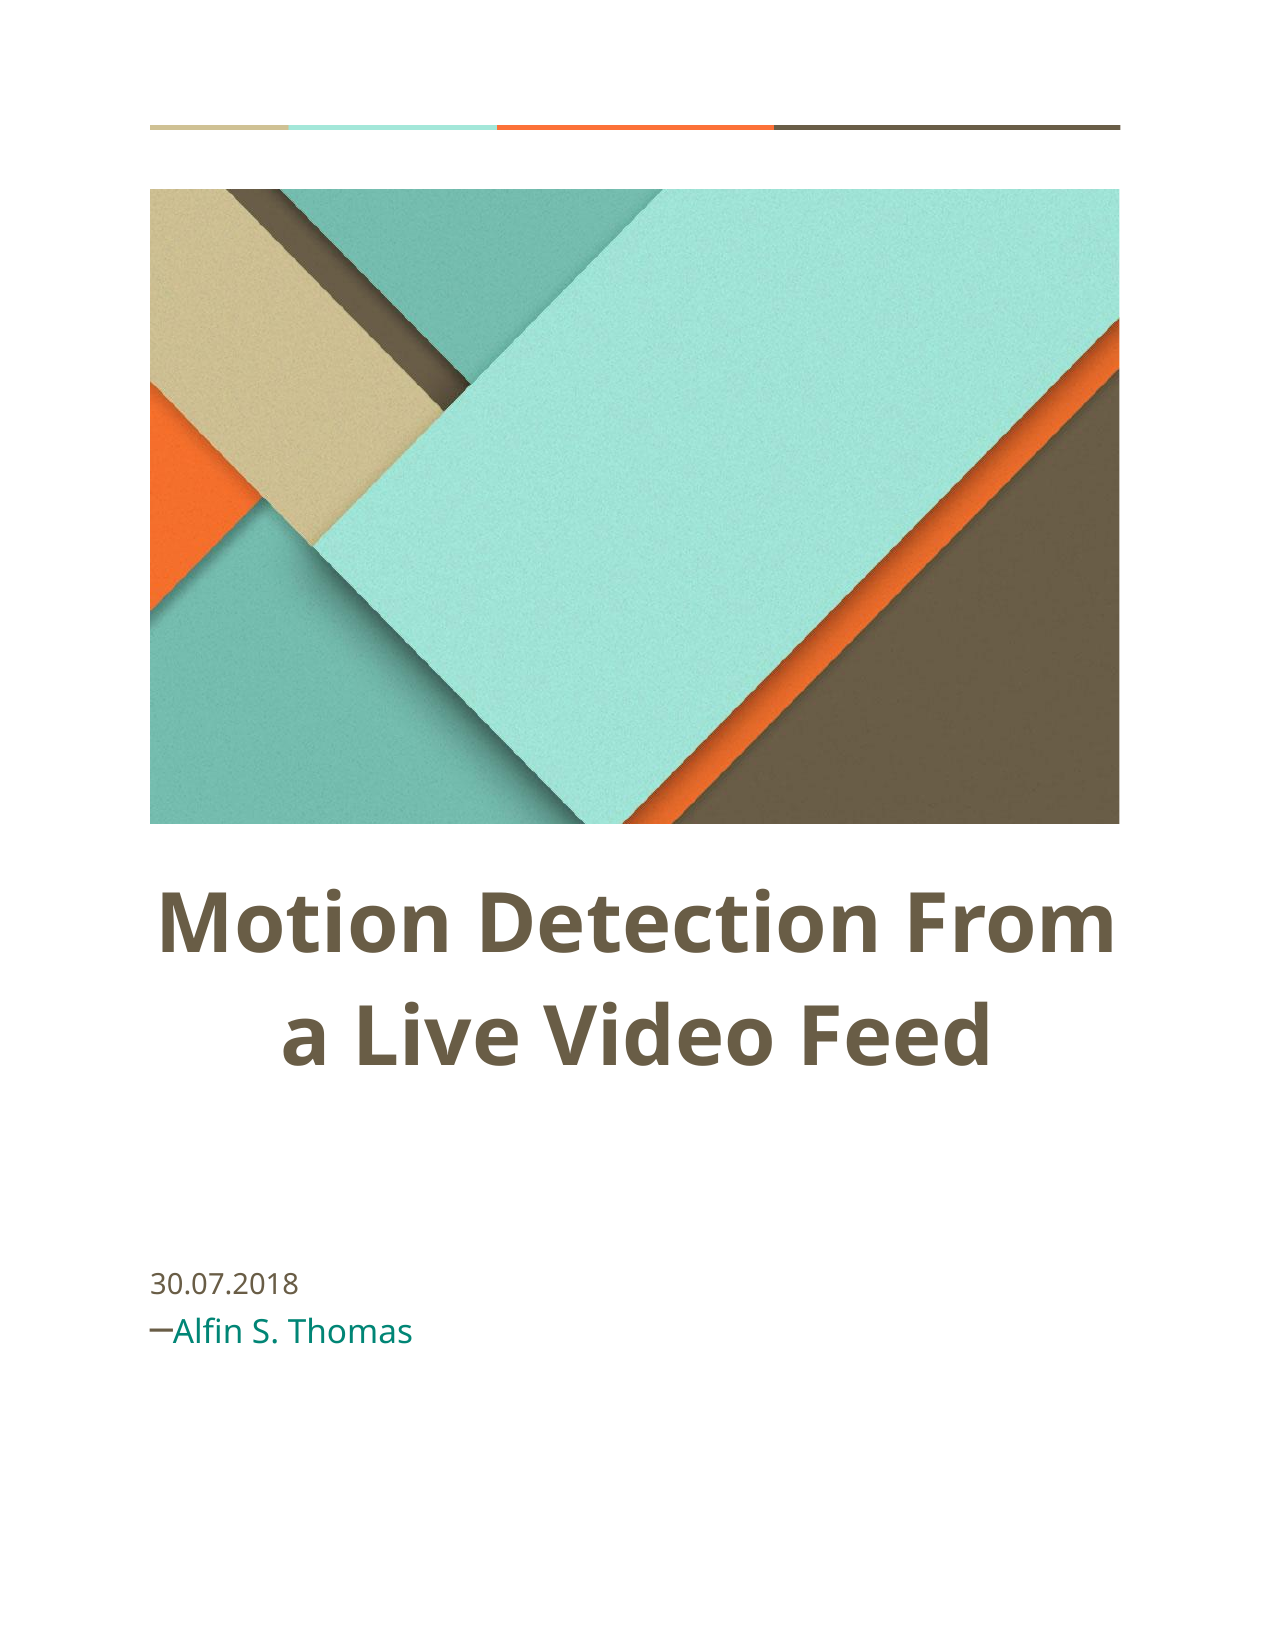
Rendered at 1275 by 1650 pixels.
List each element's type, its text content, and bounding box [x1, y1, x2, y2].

text ─Alfin S. Thomas [150, 1303, 1125, 1354]
subtitle 30.07.2018 [150, 1263, 1125, 1303]
picture [150, 189, 1120, 824]
title Motion Detection From a Live Video Feed [150, 863, 1125, 1090]
picture [150, 125, 1121, 130]
